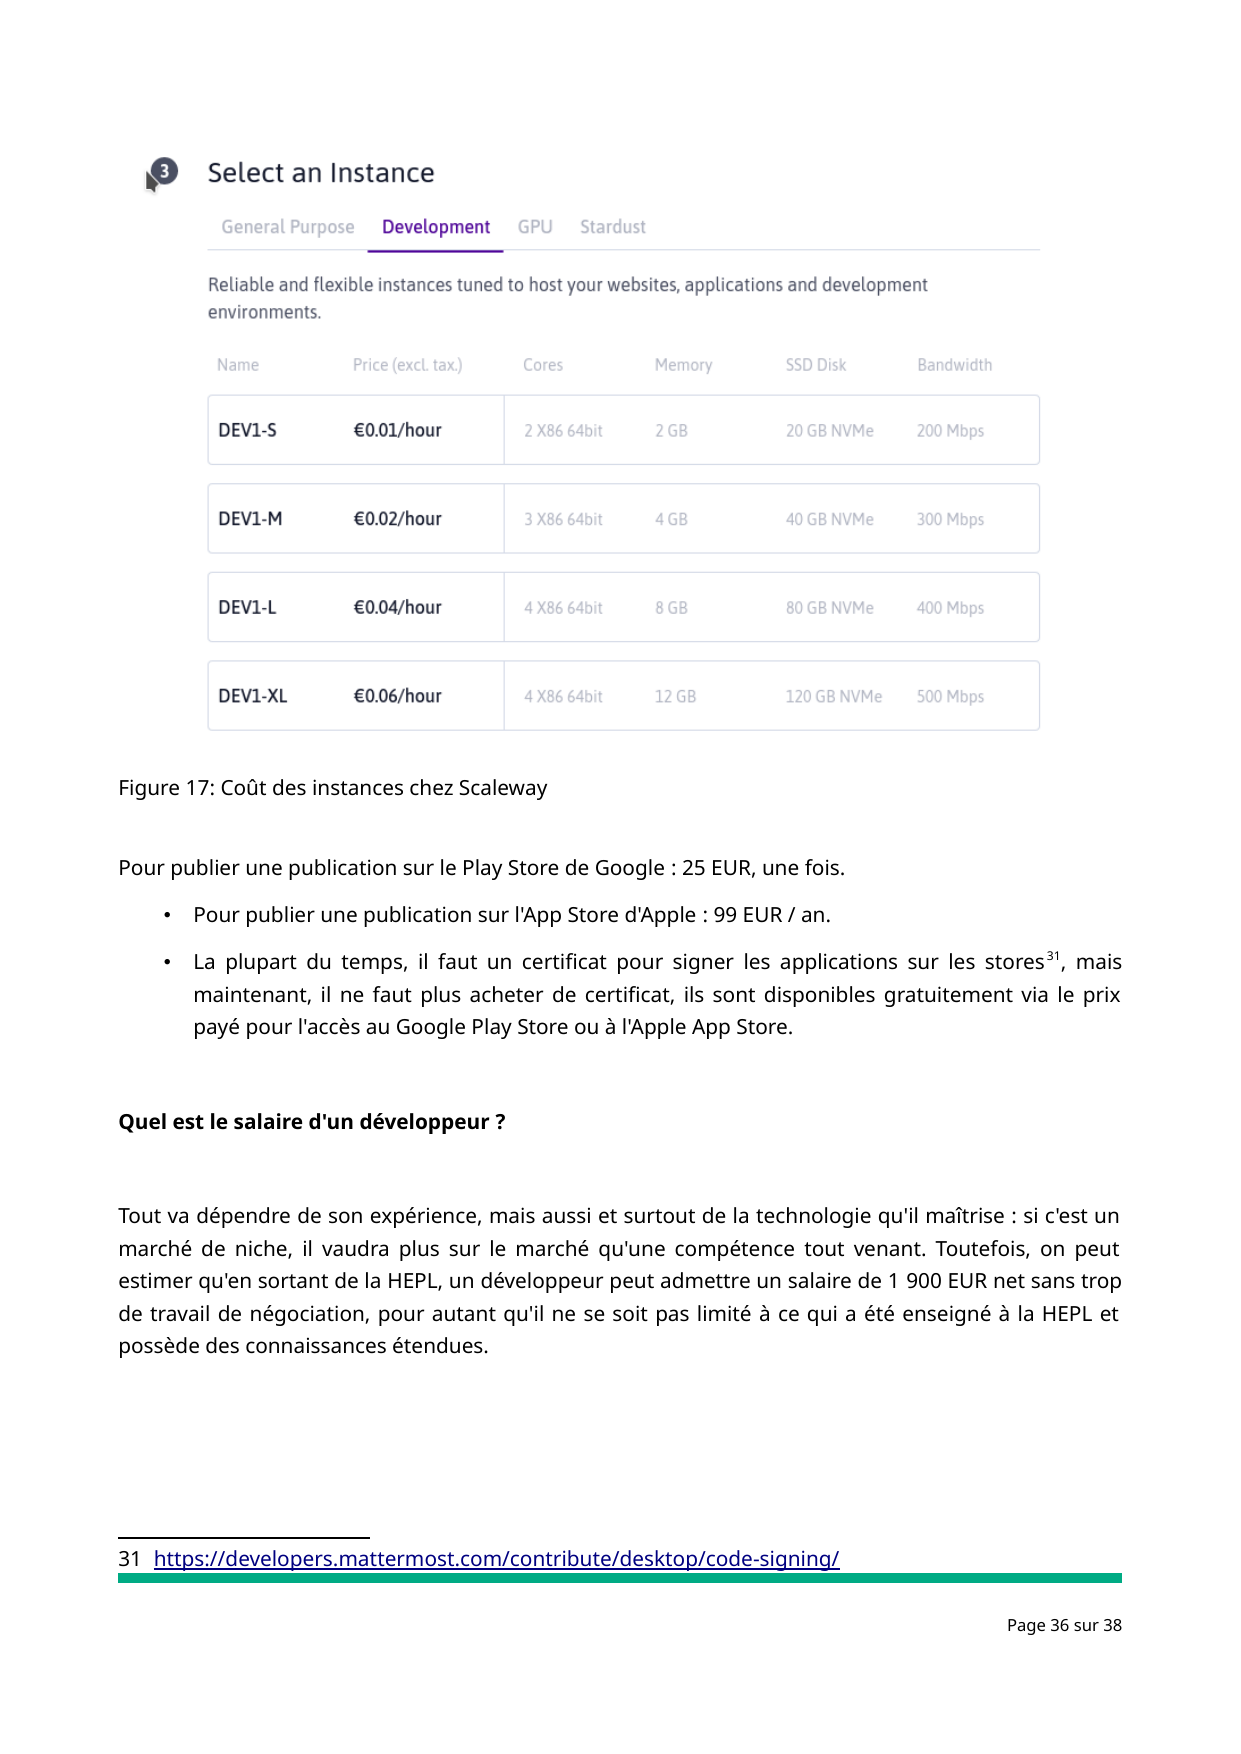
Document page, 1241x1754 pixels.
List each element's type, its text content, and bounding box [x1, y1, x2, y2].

list La plupart du temps, il faut un certificat pour signer les applications sur les stores, mais maintenant, il ne faut plus acheter de certificat, ils sont disponibles gratuitement via le prix payé pour l'accès au Google Play Store ou à l'Apple App Store. [164, 947, 1122, 1041]
text Tout va dépendre de son expérience, mais aussi et surtout de la technologie qu'il maîtrise : si c'est un marché de niche, il vaudra plus sur le marché qu'une compétence tout venant. Toutefois, on peut estimer qu'en sortant de la HEPL, un développeur peut admettre un salaire de 1 900 EUR net sans trop de travail de négociation, pour autant qu'il ne se soit pas limité à ce qui a été enseigné à la HEPL et possède des connaissances étendues. [118, 1201, 1122, 1360]
text Pour publier une publication sur le Play Store de Google : 25 EUR, une fois. [118, 853, 1122, 881]
picture [118, 130, 1123, 774]
list Pour publier une publication sur l'App Store d'Apple : 99 EUR / an. [164, 900, 1122, 928]
text Quel est le salaire d'un développeur ? [118, 1107, 1122, 1135]
list https://developers.mattermost.com/contribute/desktop/code-signing/ [118, 1544, 1122, 1573]
text Figure 17: Coût des instances chez Scaleway [118, 774, 1122, 802]
